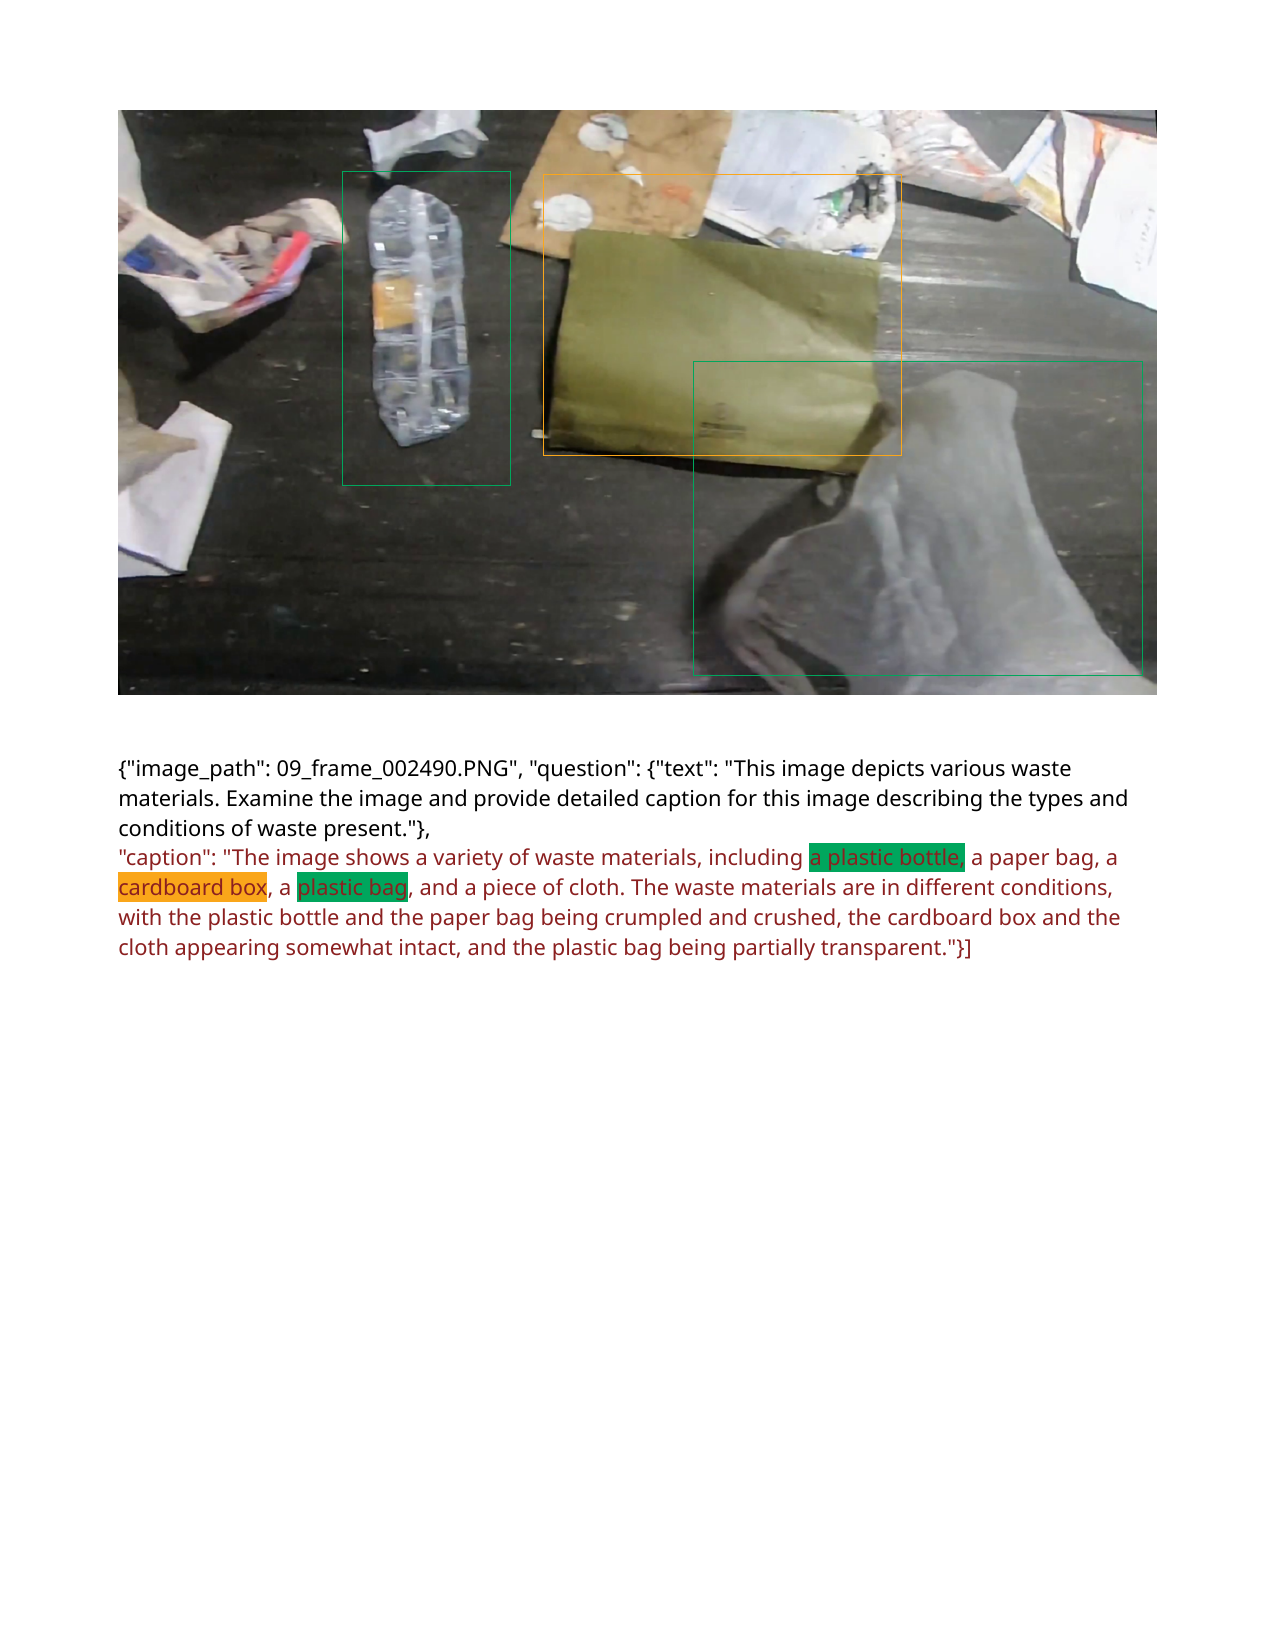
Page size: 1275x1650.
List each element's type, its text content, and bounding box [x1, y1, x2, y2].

text {"image_path": 09_frame_002490.PNG", "question": {"text": "This image depicts various waste materials. Examine the image and provide detailed caption for this image describing the types and conditions of waste present."}, [118, 753, 1157, 842]
picture [118, 110, 1157, 695]
text "caption": "The image shows a variety of waste materials, including a plastic bottle, a paper bag, a cardboard box, a plastic bag, and a piece of cloth. The waste materials are in different conditions, with the plastic bottle and the paper bag being crumpled and crushed, the cardboard box and the cloth appearing somewhat intact, and the plastic bag being partially transparent."}] [118, 842, 1157, 962]
